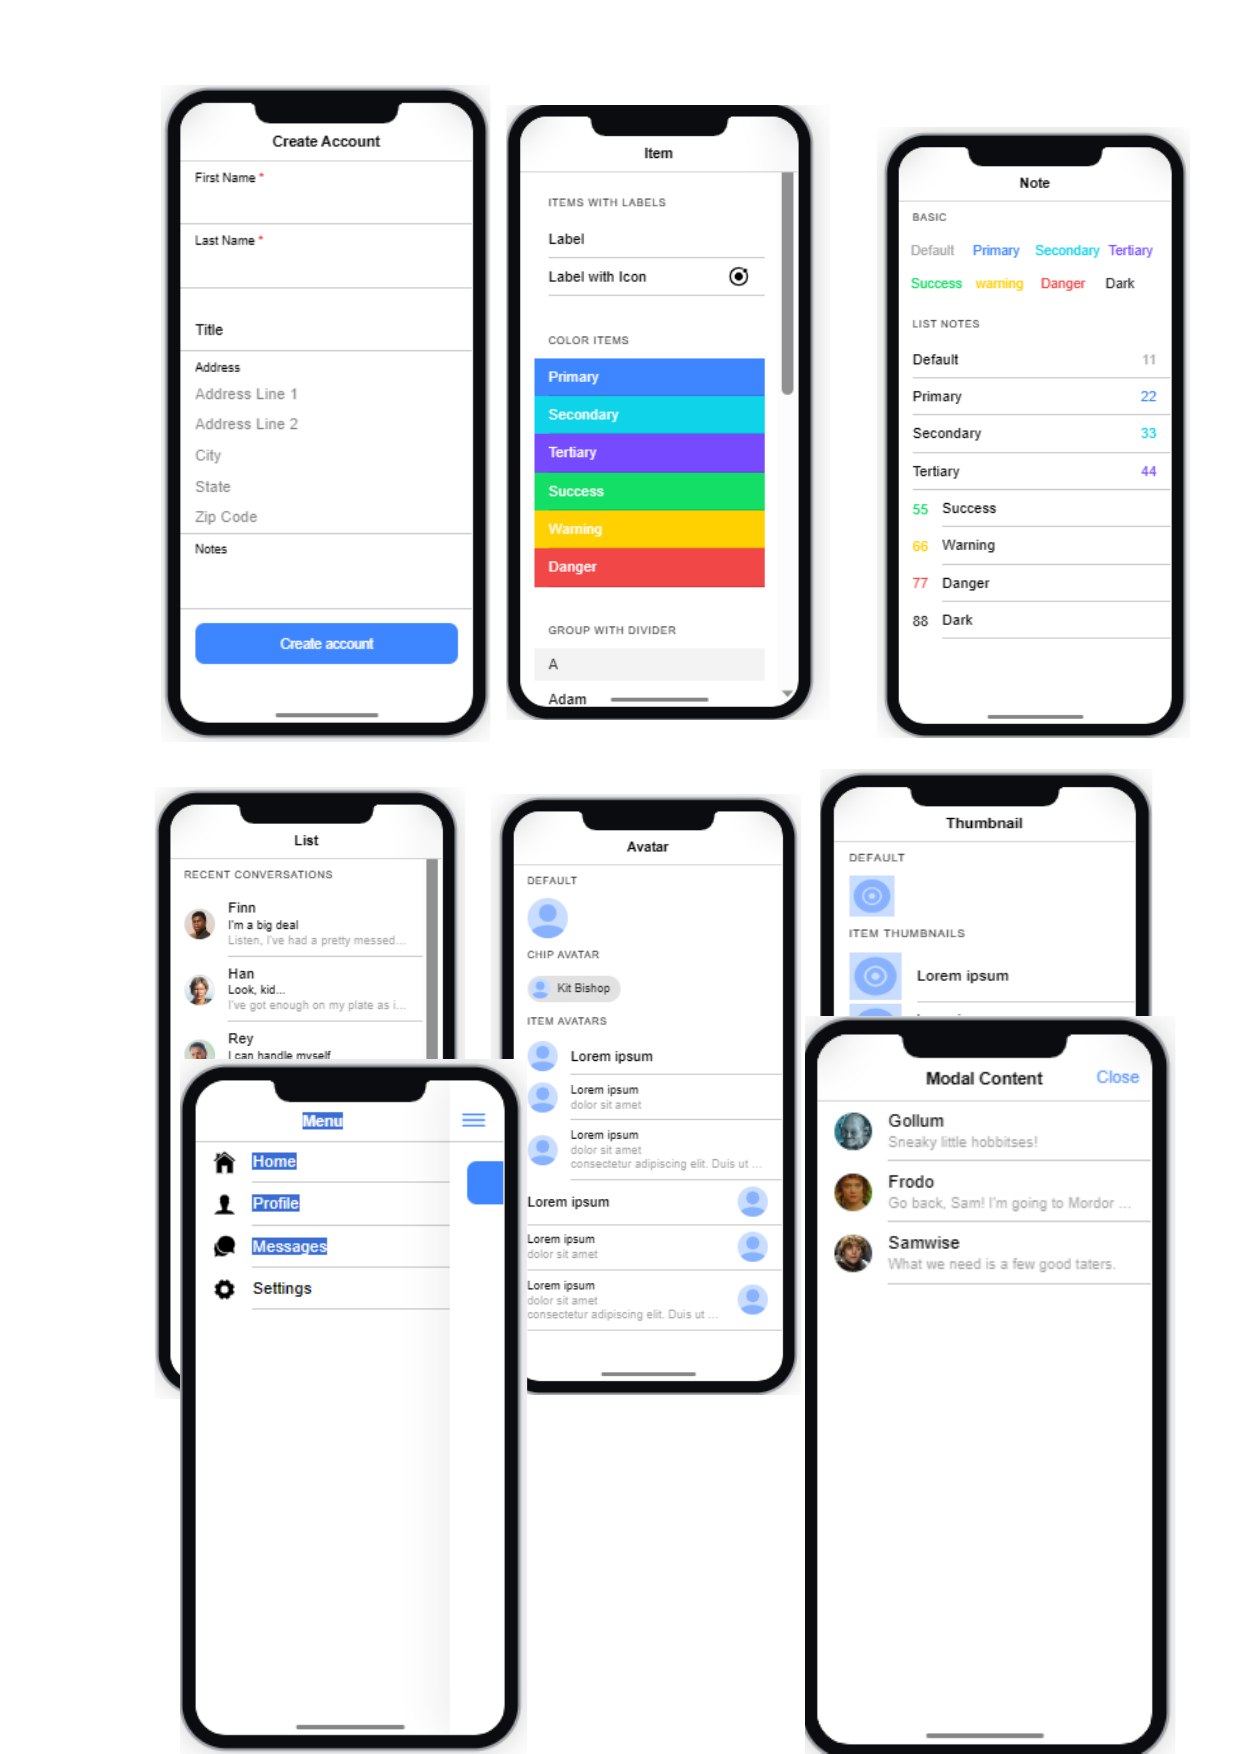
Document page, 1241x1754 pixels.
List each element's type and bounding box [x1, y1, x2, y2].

picture [506, 105, 830, 720]
picture [805, 769, 1176, 1754]
picture [154, 787, 802, 1754]
picture [160, 85, 491, 742]
picture [877, 127, 1191, 738]
